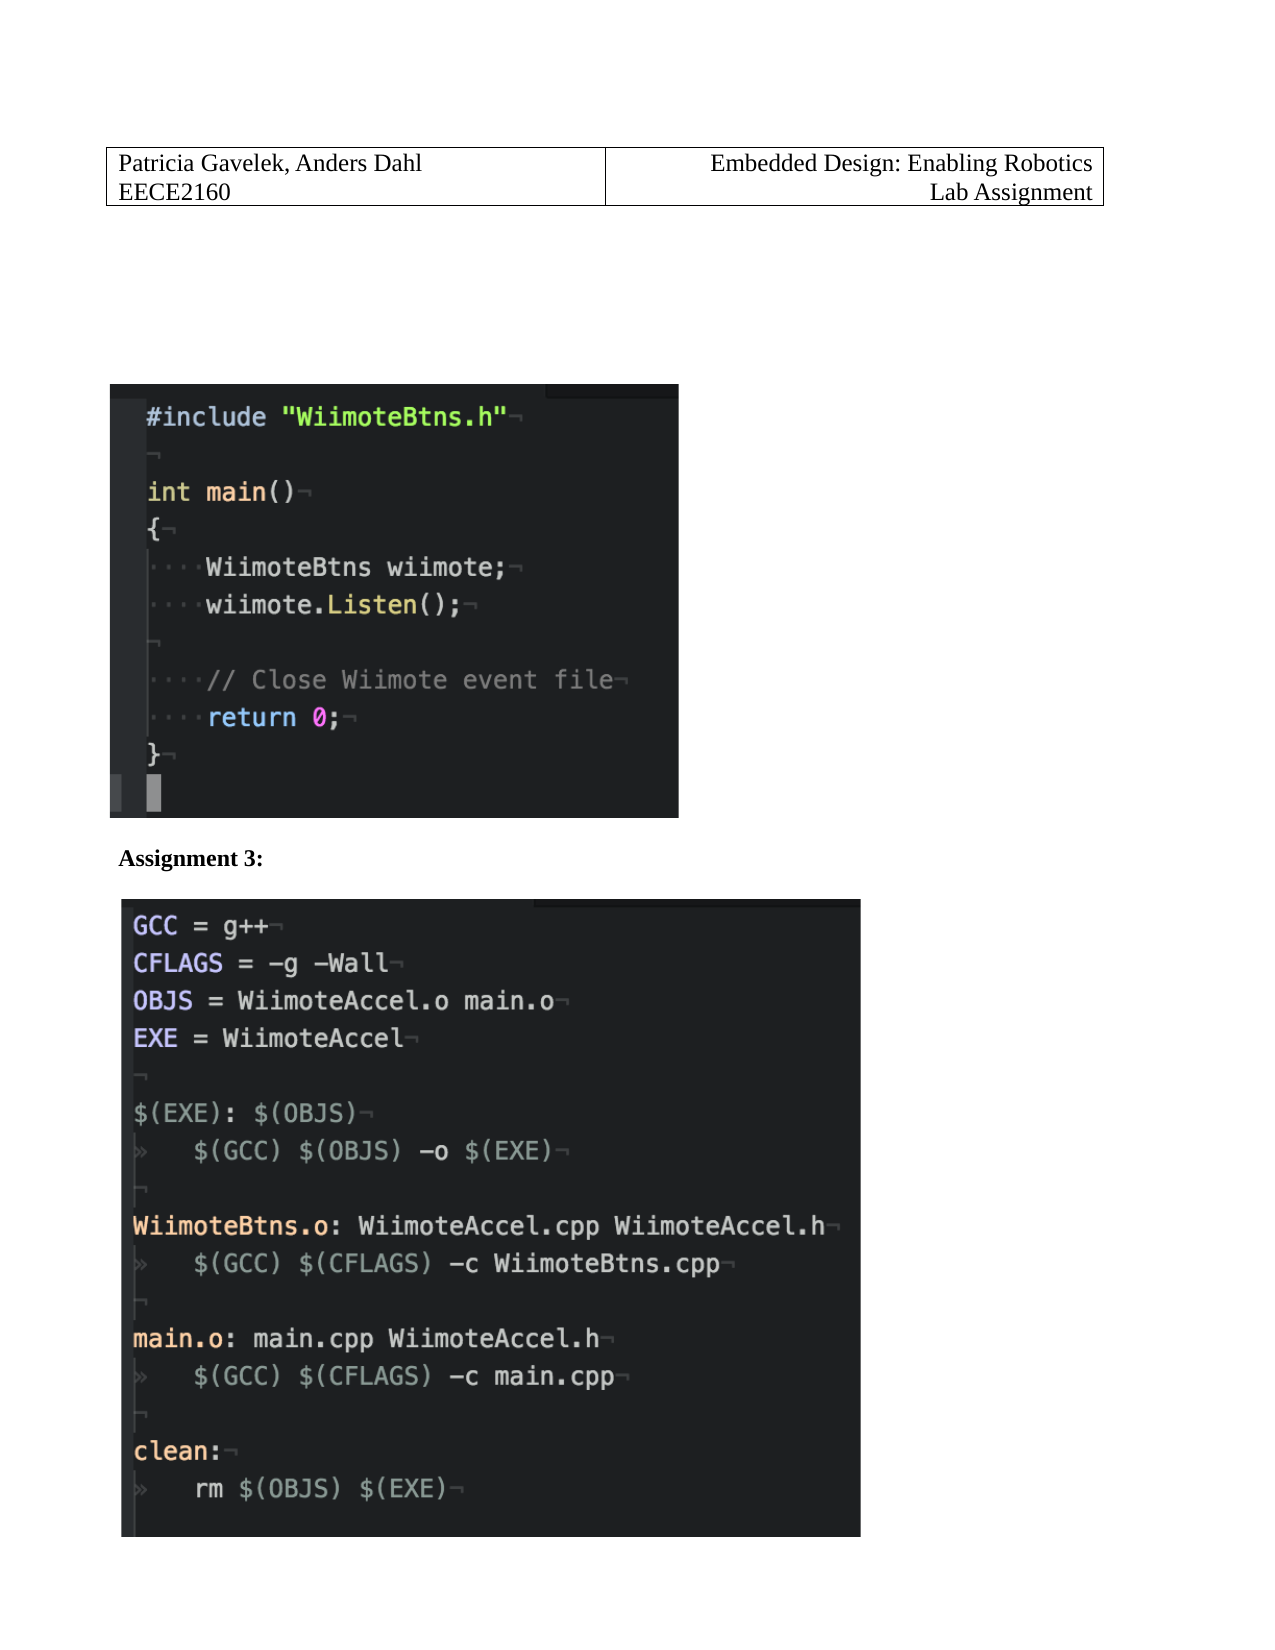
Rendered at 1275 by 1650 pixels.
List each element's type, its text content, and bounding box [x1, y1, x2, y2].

picture [121, 899, 861, 1537]
text Assignment 3: [118, 844, 1157, 872]
picture [109, 384, 679, 818]
